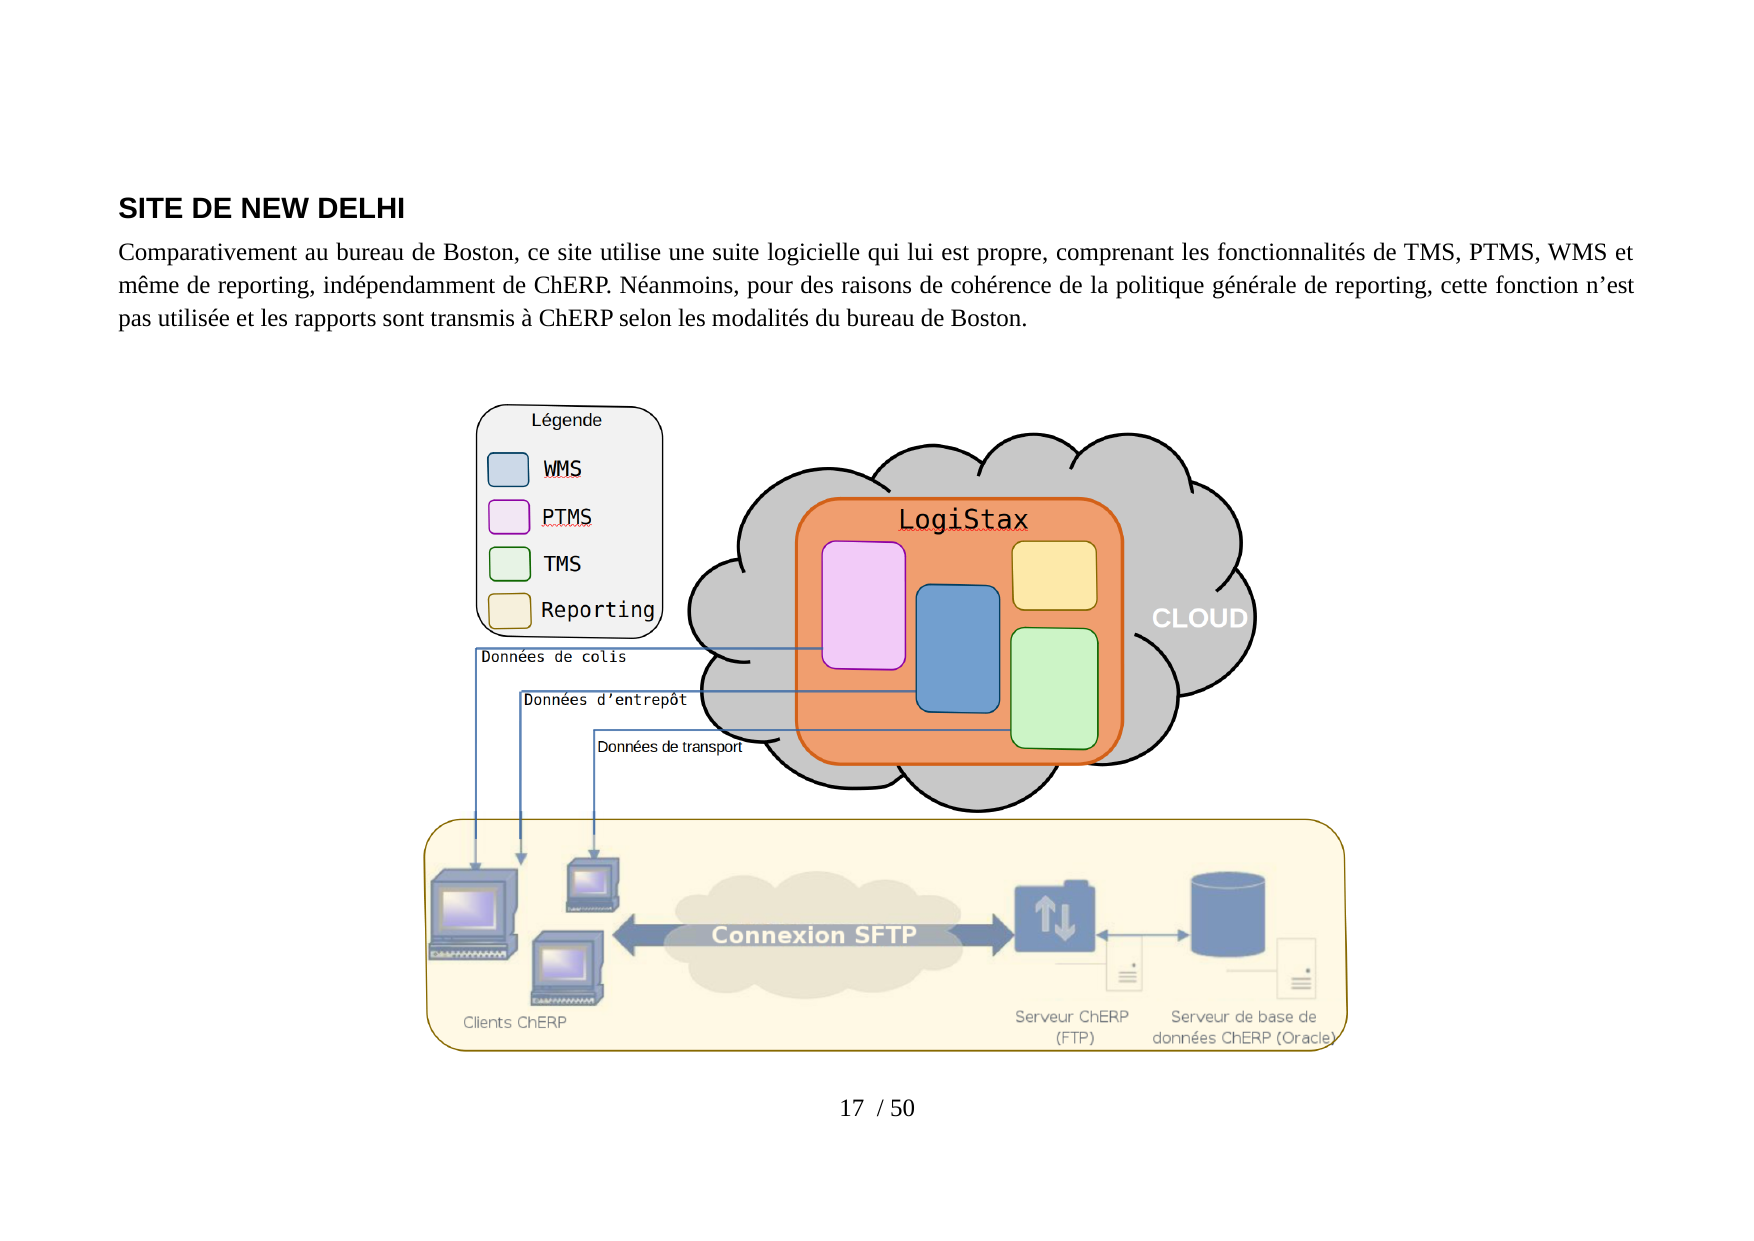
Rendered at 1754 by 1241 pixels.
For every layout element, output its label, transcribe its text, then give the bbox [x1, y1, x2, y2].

subtitle SITE DE NEW DELHI [118, 191, 1636, 225]
text Comparativement au bureau de Boston, ce site utilise une suite logicielle qui lui est propre, comprenant les fonctionnalités de TMS, PTMS, WMS et même de reporting, indépendamment de ChERP. Néanmoins, pour des raisons de cohérence de la politique générale de reporting, cette fonction n’est pas utilisée et les rapports sont transmis à ChERP selon les modalités du bureau de Boston. [118, 237, 1636, 332]
picture [403, 398, 1351, 1055]
